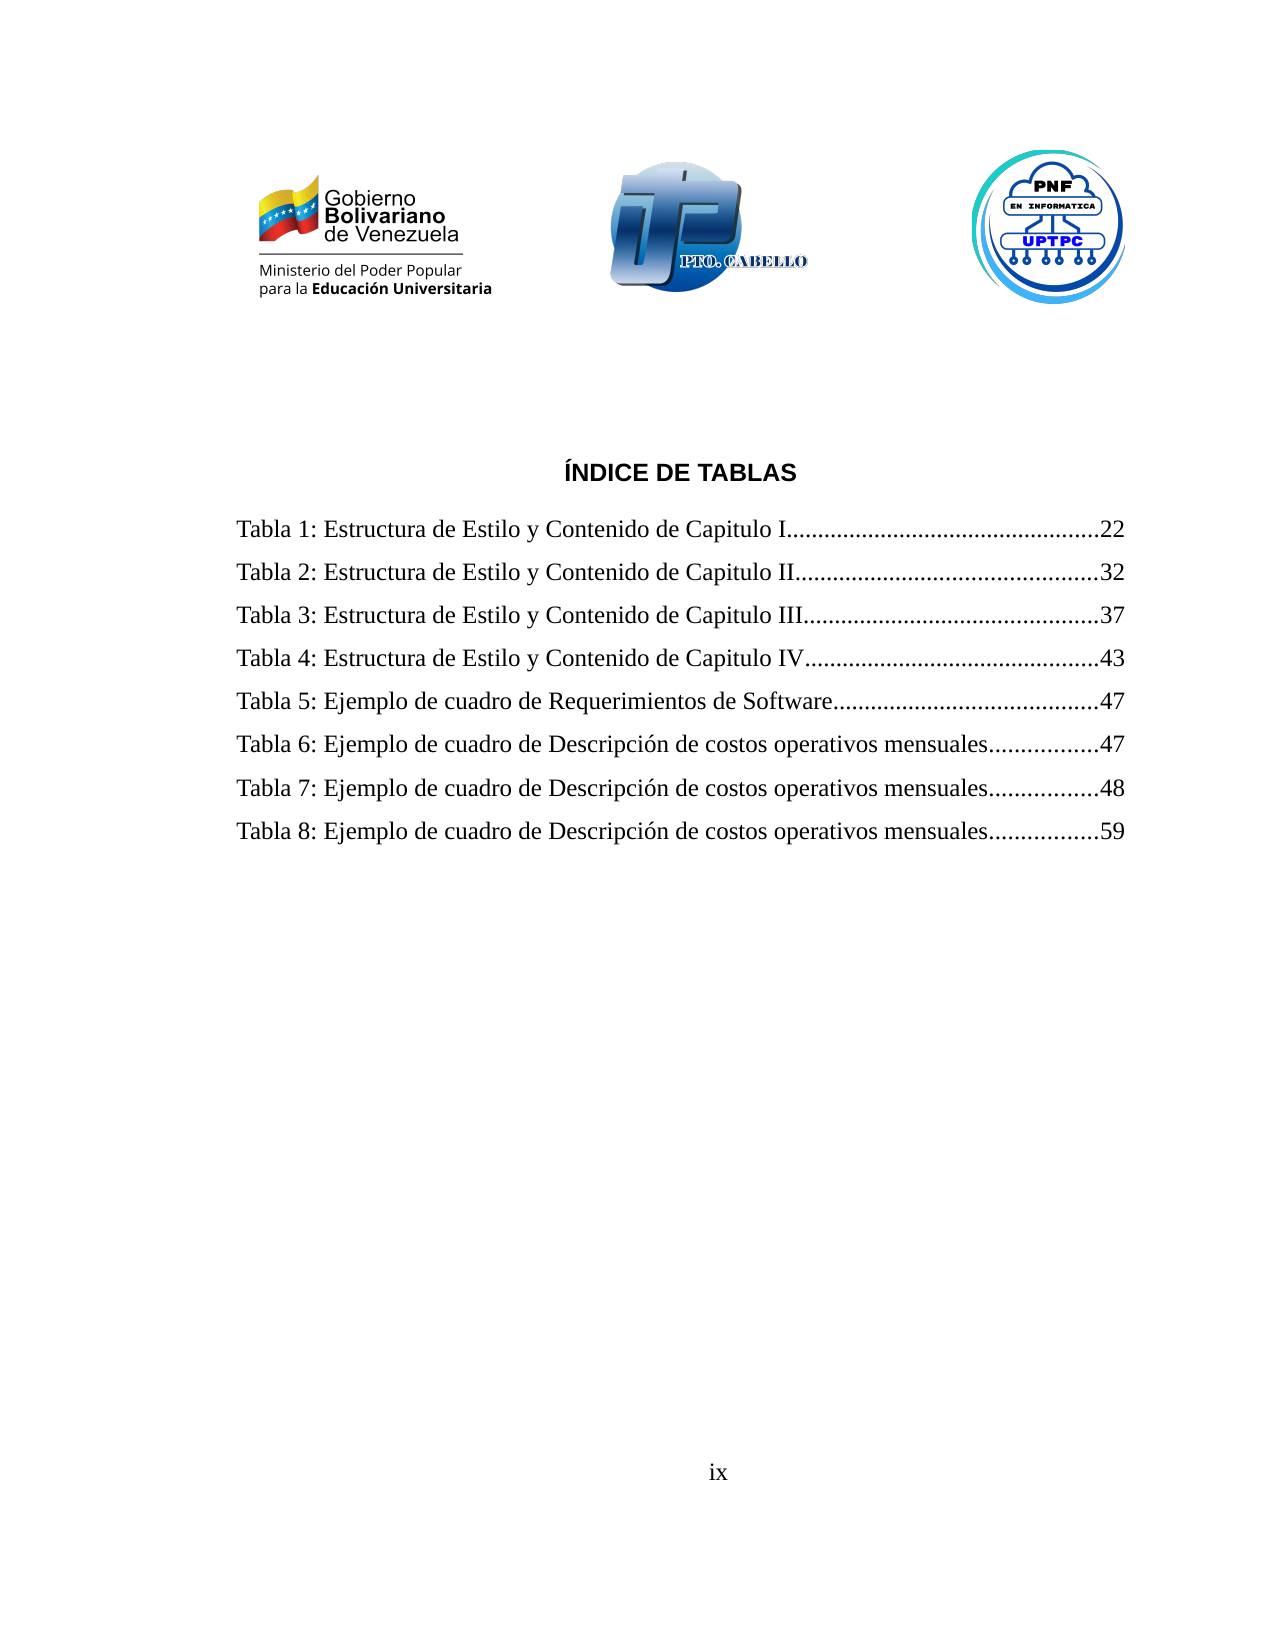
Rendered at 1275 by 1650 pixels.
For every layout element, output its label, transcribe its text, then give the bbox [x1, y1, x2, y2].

text Tabla 4: Estructura de Estilo y Contenido de Capitulo IV 43 [236, 643, 1125, 672]
text Tabla 8: Ejemplo de cuadro de Descripción de costos operativos mensuales 59 [236, 816, 1125, 844]
text Tabla 1: Estructura de Estilo y Contenido de Capitulo I 22 [236, 514, 1125, 543]
picture [605, 151, 810, 303]
text Tabla 6: Ejemplo de cuadro de Descripción de costos operativos mensuales 47 [236, 729, 1125, 758]
picture [236, 158, 510, 310]
subtitle ÍNDICE DE TABLAS [236, 458, 1125, 487]
text Tabla 5: Ejemplo de cuadro de Requerimientos de Software 47 [236, 686, 1125, 715]
text Tabla 7: Ejemplo de cuadro de Descripción de costos operativos mensuales 48 [236, 773, 1125, 801]
text Tabla 2: Estructura de Estilo y Contenido de Capitulo II 32 [236, 557, 1125, 586]
picture [971, 150, 1125, 304]
text Tabla 3: Estructura de Estilo y Contenido de Capitulo III 37 [236, 600, 1125, 629]
